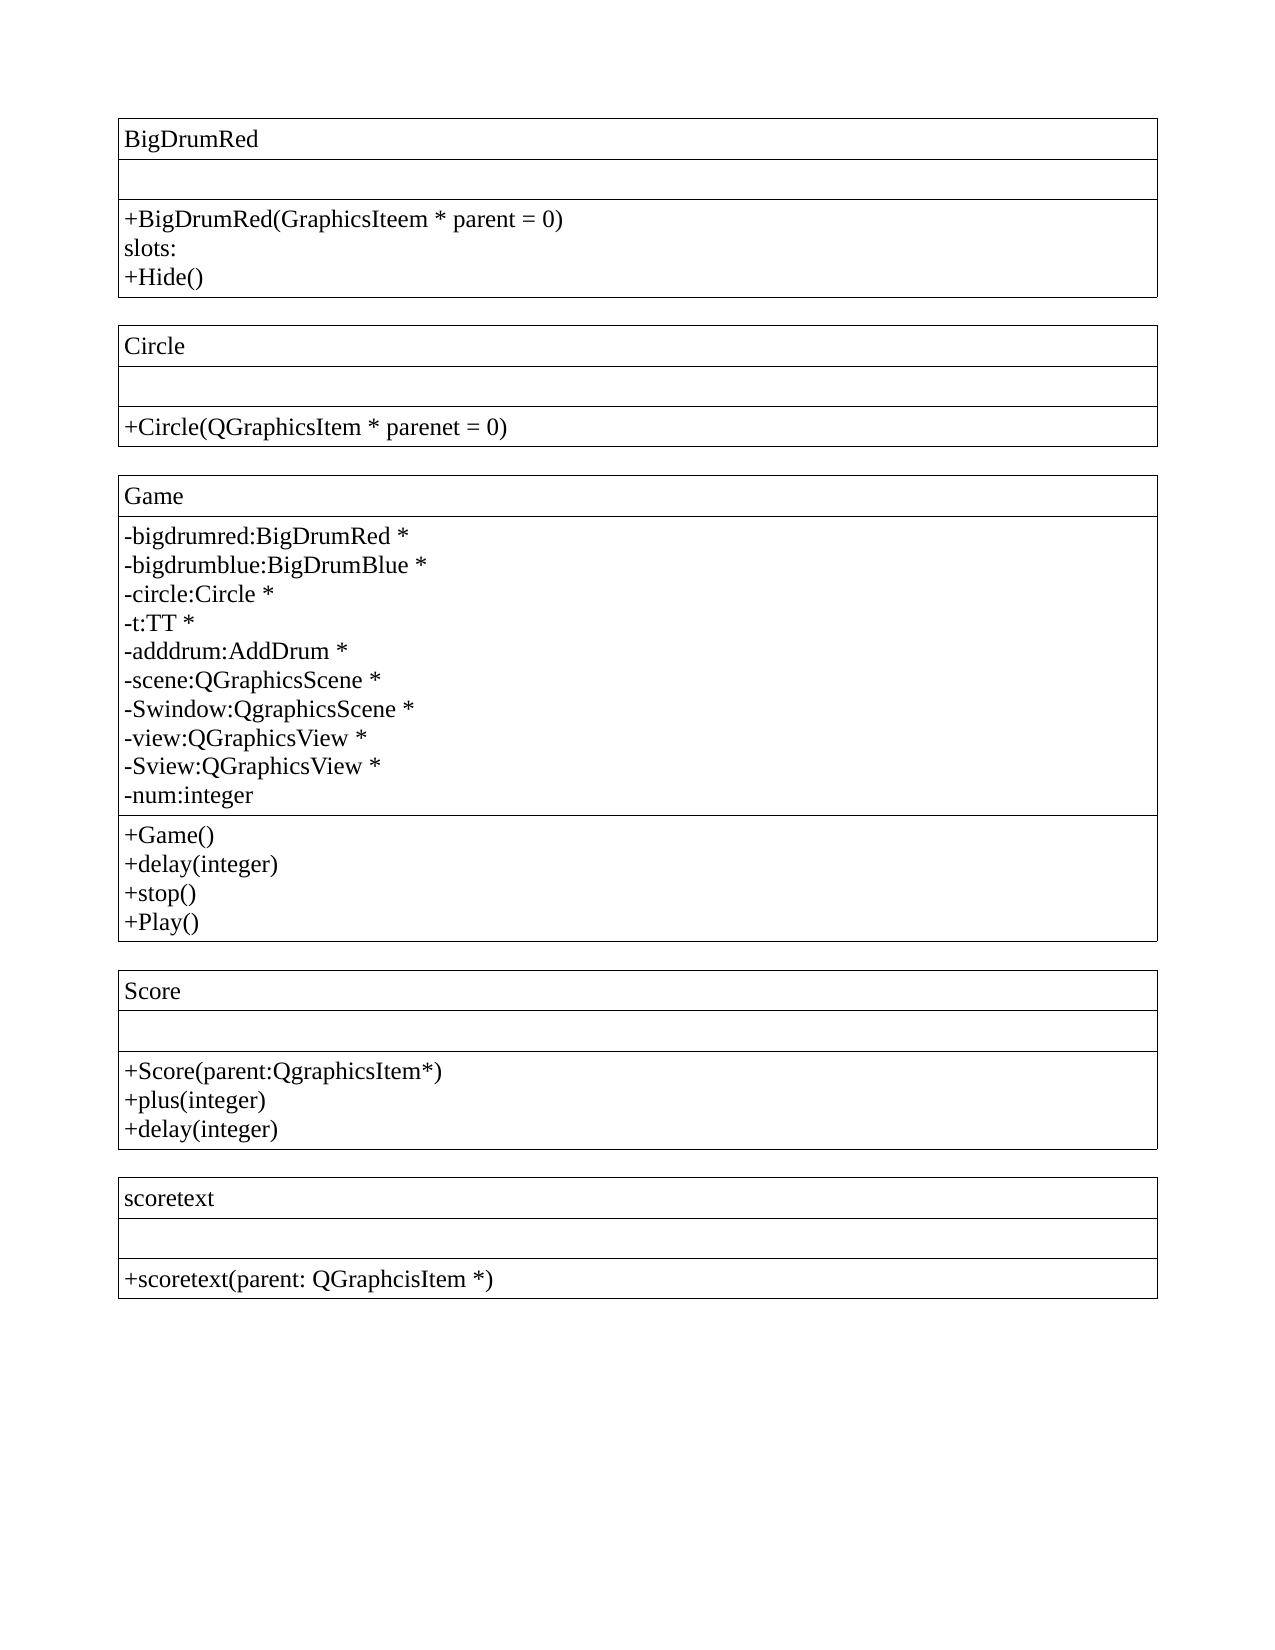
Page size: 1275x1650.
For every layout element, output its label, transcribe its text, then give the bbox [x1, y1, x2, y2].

table_header BigDrumRed [119, 119, 1157, 158]
table_cell -bigdrumred:BigDrumRed * -bigdrumblue:BigDrumBlue * -circle:Circle * -t:TT * -adddrum:AddDrum * -scene:QGraphicsScene * -Swindow:QgraphicsScene * -view:QGraphicsView * -Sview:QGraphicsView * -num:integer [119, 517, 1157, 814]
table_cell +Circle(QGraphicsItem * parenet = 0) [119, 407, 1157, 446]
table_header scoretext [119, 1178, 1157, 1218]
table_cell +Score(parent:QgraphicsItem*) +plus(integer) +delay(integer) [119, 1052, 1157, 1148]
table_cell [119, 1219, 1157, 1258]
table_header Game [119, 476, 1157, 516]
table_header Score [119, 971, 1157, 1010]
table_header Circle [119, 326, 1157, 366]
table_cell +scoretext(parent: QGraphcisItem *) [119, 1259, 1157, 1298]
table_cell +BigDrumRed(GraphicsIteem * parent = 0) slots: +Hide() [119, 200, 1157, 297]
table_cell [119, 367, 1157, 406]
table_cell [119, 1011, 1157, 1051]
table_cell [119, 160, 1157, 199]
table_cell +Game() +delay(integer) +stop() +Play() [119, 816, 1157, 941]
